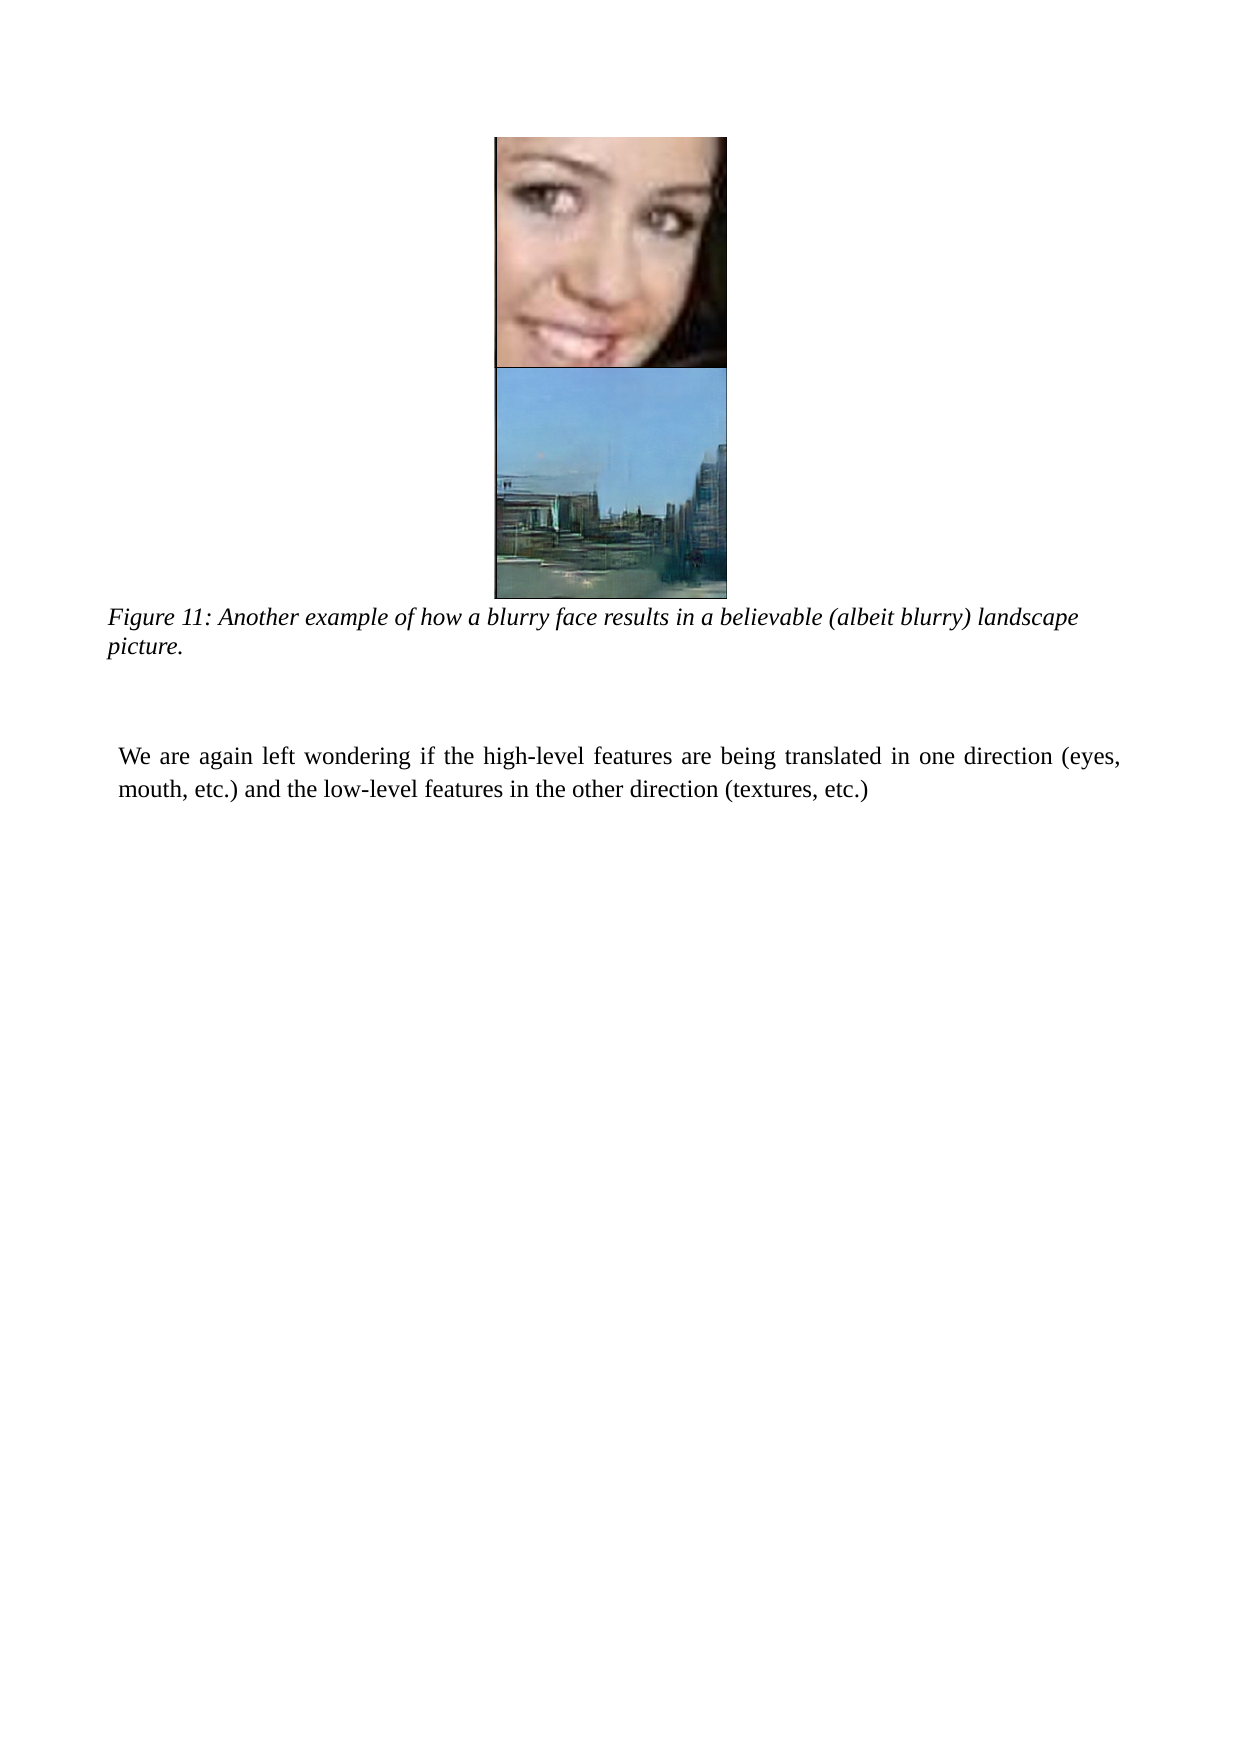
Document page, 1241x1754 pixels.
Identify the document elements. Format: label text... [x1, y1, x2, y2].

text We are again left wondering if the high-level features are being translated in one direction (eyes, mouth, etc.) and the low-level features in the other direction (textures, etc.) [118, 741, 1122, 803]
text Figure 11: Another example of how a blurry face results in a believable (albeit blurry) landscape picture. [108, 149, 1114, 659]
